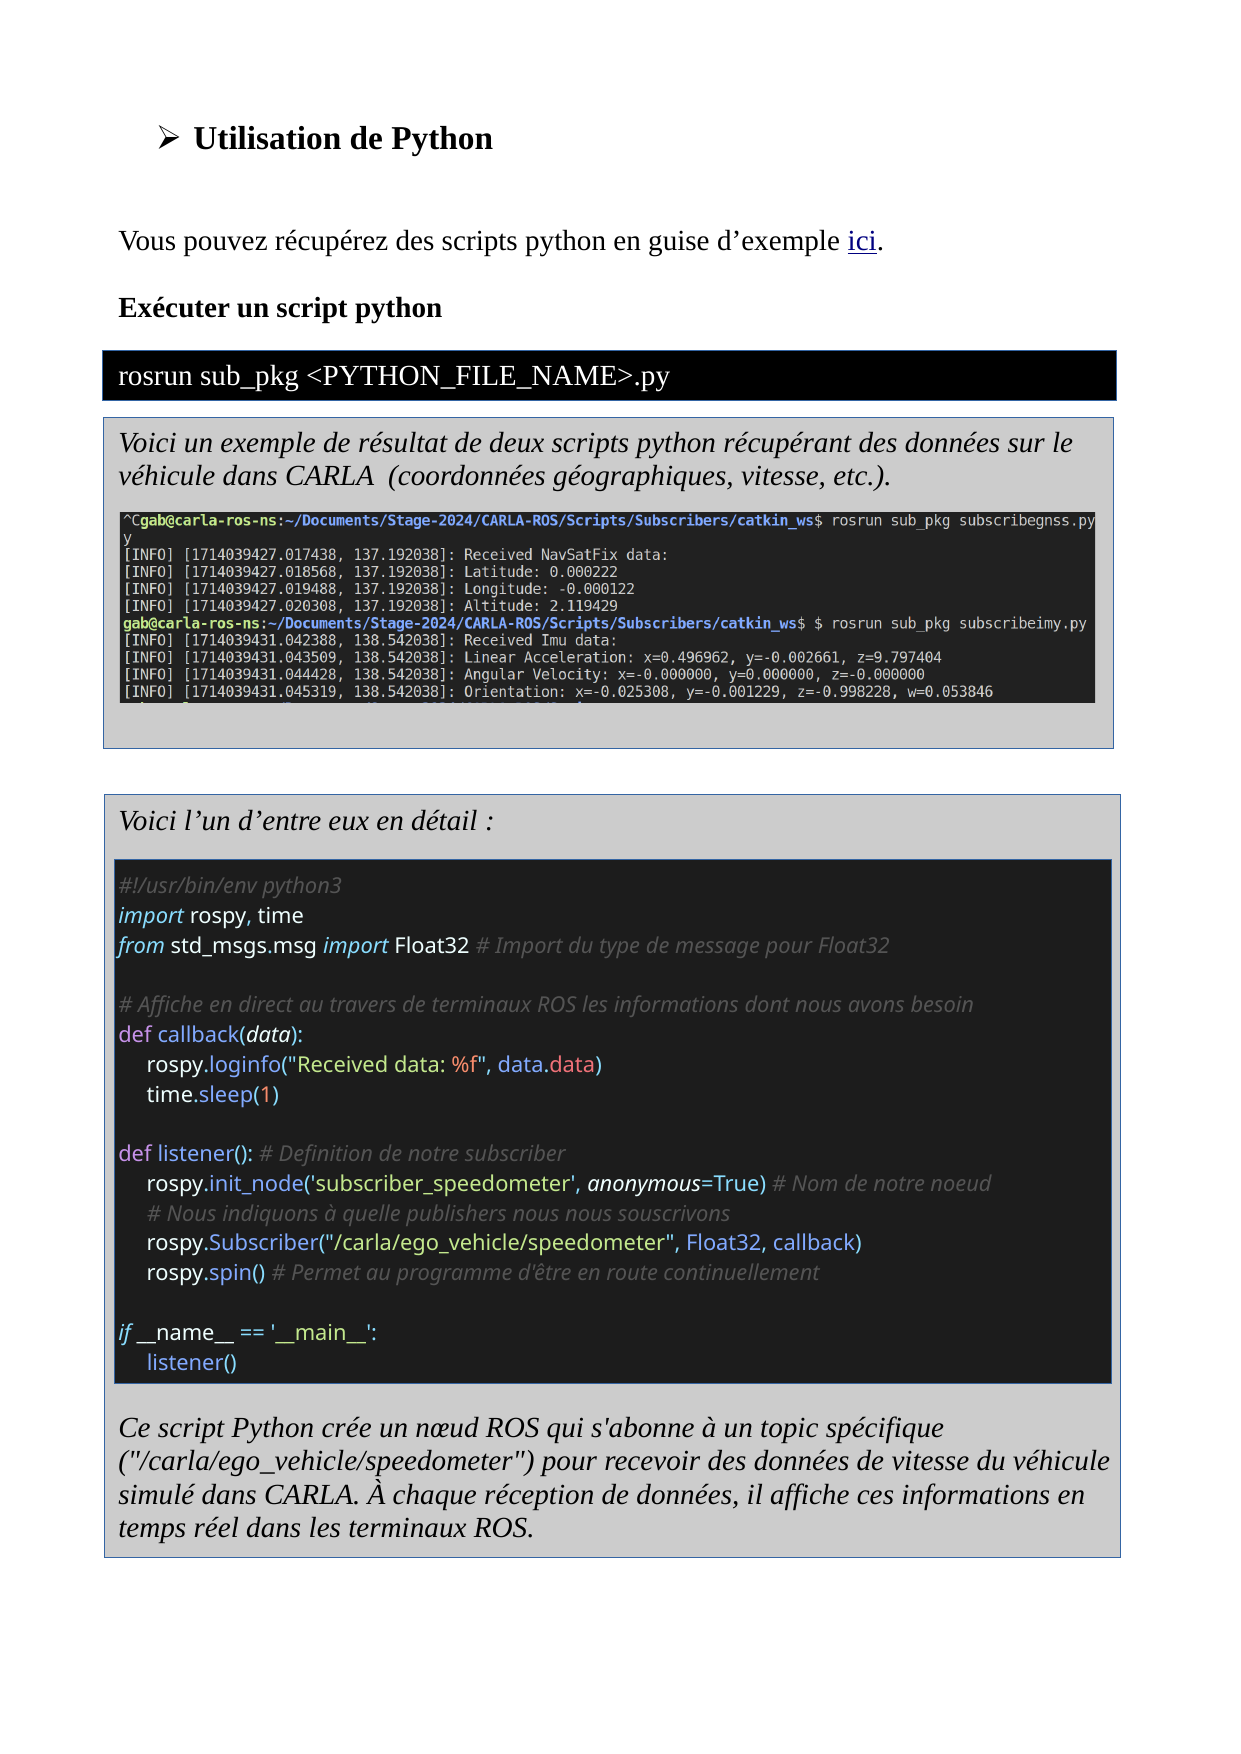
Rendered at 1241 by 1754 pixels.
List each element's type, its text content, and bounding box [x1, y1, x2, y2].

picture [119, 512, 1096, 703]
text Vous pouvez récupérez des scripts python en guise d’exemple ici. [118, 223, 1122, 257]
list Utilisation de Python [156, 118, 1122, 156]
text Exécuter un script python [118, 291, 1122, 324]
